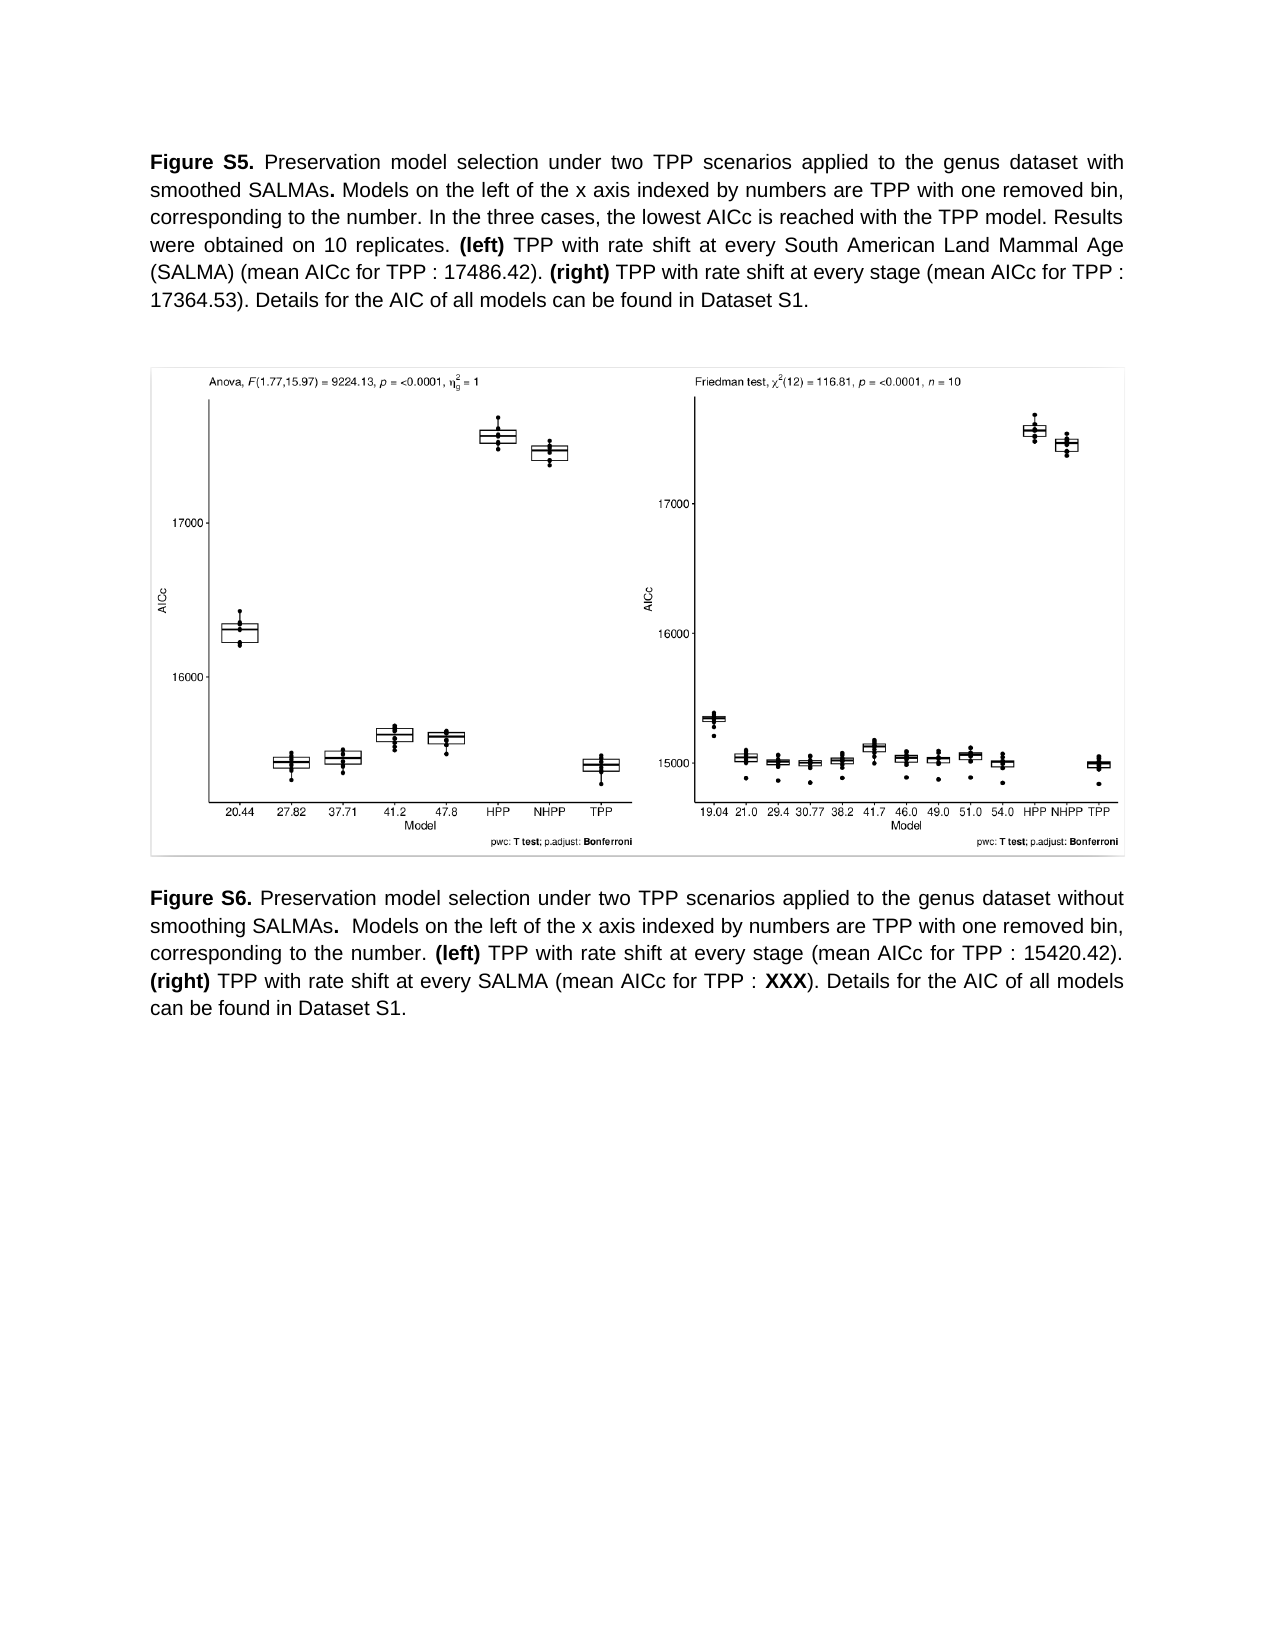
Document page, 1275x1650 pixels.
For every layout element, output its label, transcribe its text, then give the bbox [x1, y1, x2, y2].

text Figure S5. Preservation model selection under two TPP scenarios applied to the genus dataset with smoothed SALMAs. Models on the left of the x axis indexed by numbers are TPP with one removed bin, corresponding to the number. In the three cases, the lowest AICc is reached with the TPP model. Results were obtained on 10 replicates. (left) TPP with rate shift at every South American Land Mammal Age (SALMA) (mean AICc for TPP : 17486.42). (right) TPP with rate shift at every stage (mean AICc for TPP : 17364.53). Details for the AIC of all models can be found in Dataset S1. [150, 150, 1125, 311]
text Figure S6. Preservation model selection under two TPP scenarios applied to the genus dataset without smoothing SALMAs. Models on the left of the x axis indexed by numbers are TPP with one removed bin, corresponding to the number. (left) TPP with rate shift at every stage (mean AICc for TPP : 15420.42). (right) TPP with rate shift at every SALMA (mean AICc for TPP : XXX). Details for the AIC of all models can be found in Dataset S1. [150, 886, 1125, 1020]
picture [150, 367, 1125, 857]
